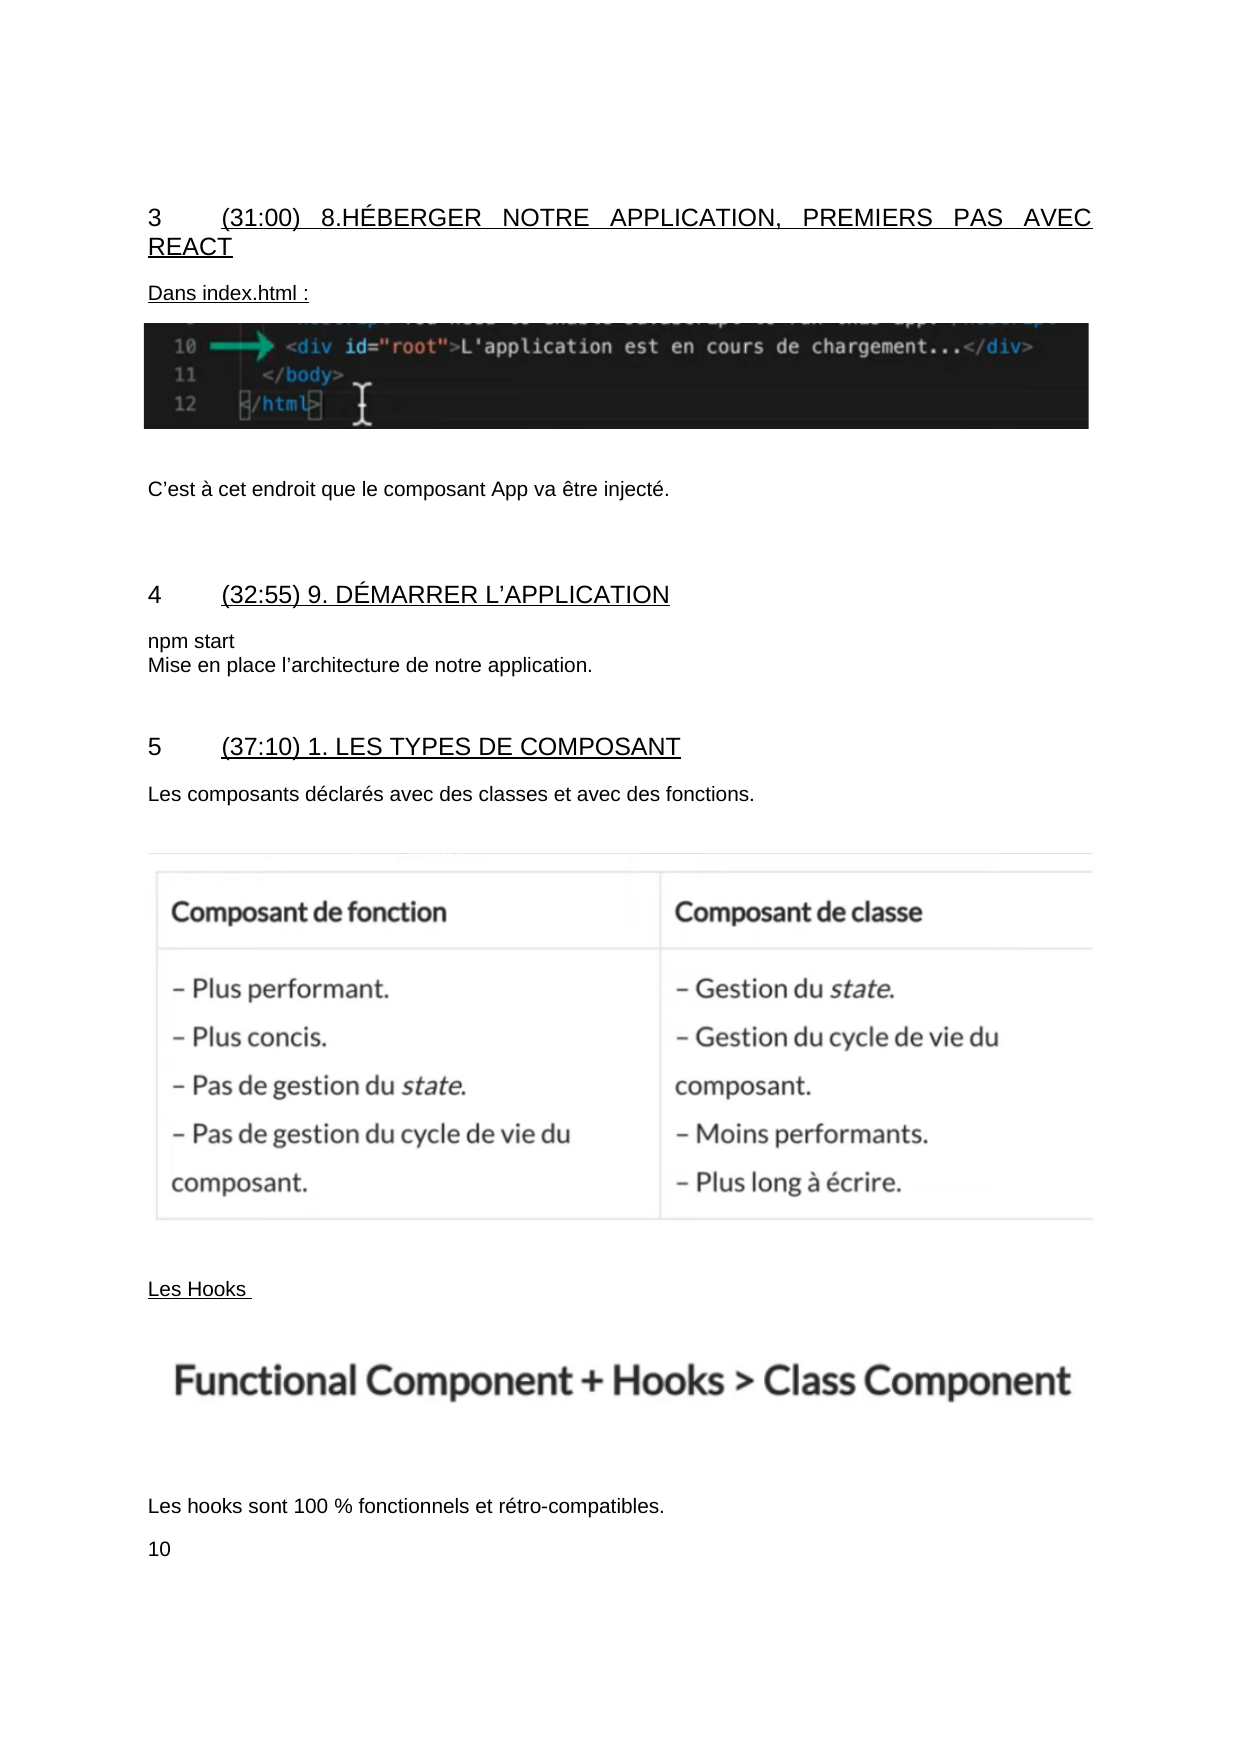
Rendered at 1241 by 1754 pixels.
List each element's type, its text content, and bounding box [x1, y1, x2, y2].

text C’est à cet endroit que le composant App va être injecté. [148, 476, 1093, 500]
text Les composants déclarés avec des classes et avec des fonctions. [148, 782, 1093, 806]
picture [147, 1321, 1093, 1447]
text Mise en place l’architecture de notre application. [148, 653, 1093, 677]
subtitle (32:55) 9. Démarrer l’application [148, 579, 1093, 608]
text Les hooks sont 100 % fonctionnels et rétro-compatibles. [148, 1494, 1093, 1518]
picture [147, 853, 1093, 1229]
subtitle (31:00) 8.Héberger notre application, premiers pas avec React [148, 203, 1093, 260]
text Dans index.html : [148, 281, 1093, 305]
text Les Hooks [148, 1277, 1093, 1301]
picture [143, 323, 1089, 429]
text npm start [148, 629, 1093, 653]
subtitle (37:10) 1. Les types de composant [148, 732, 1093, 761]
